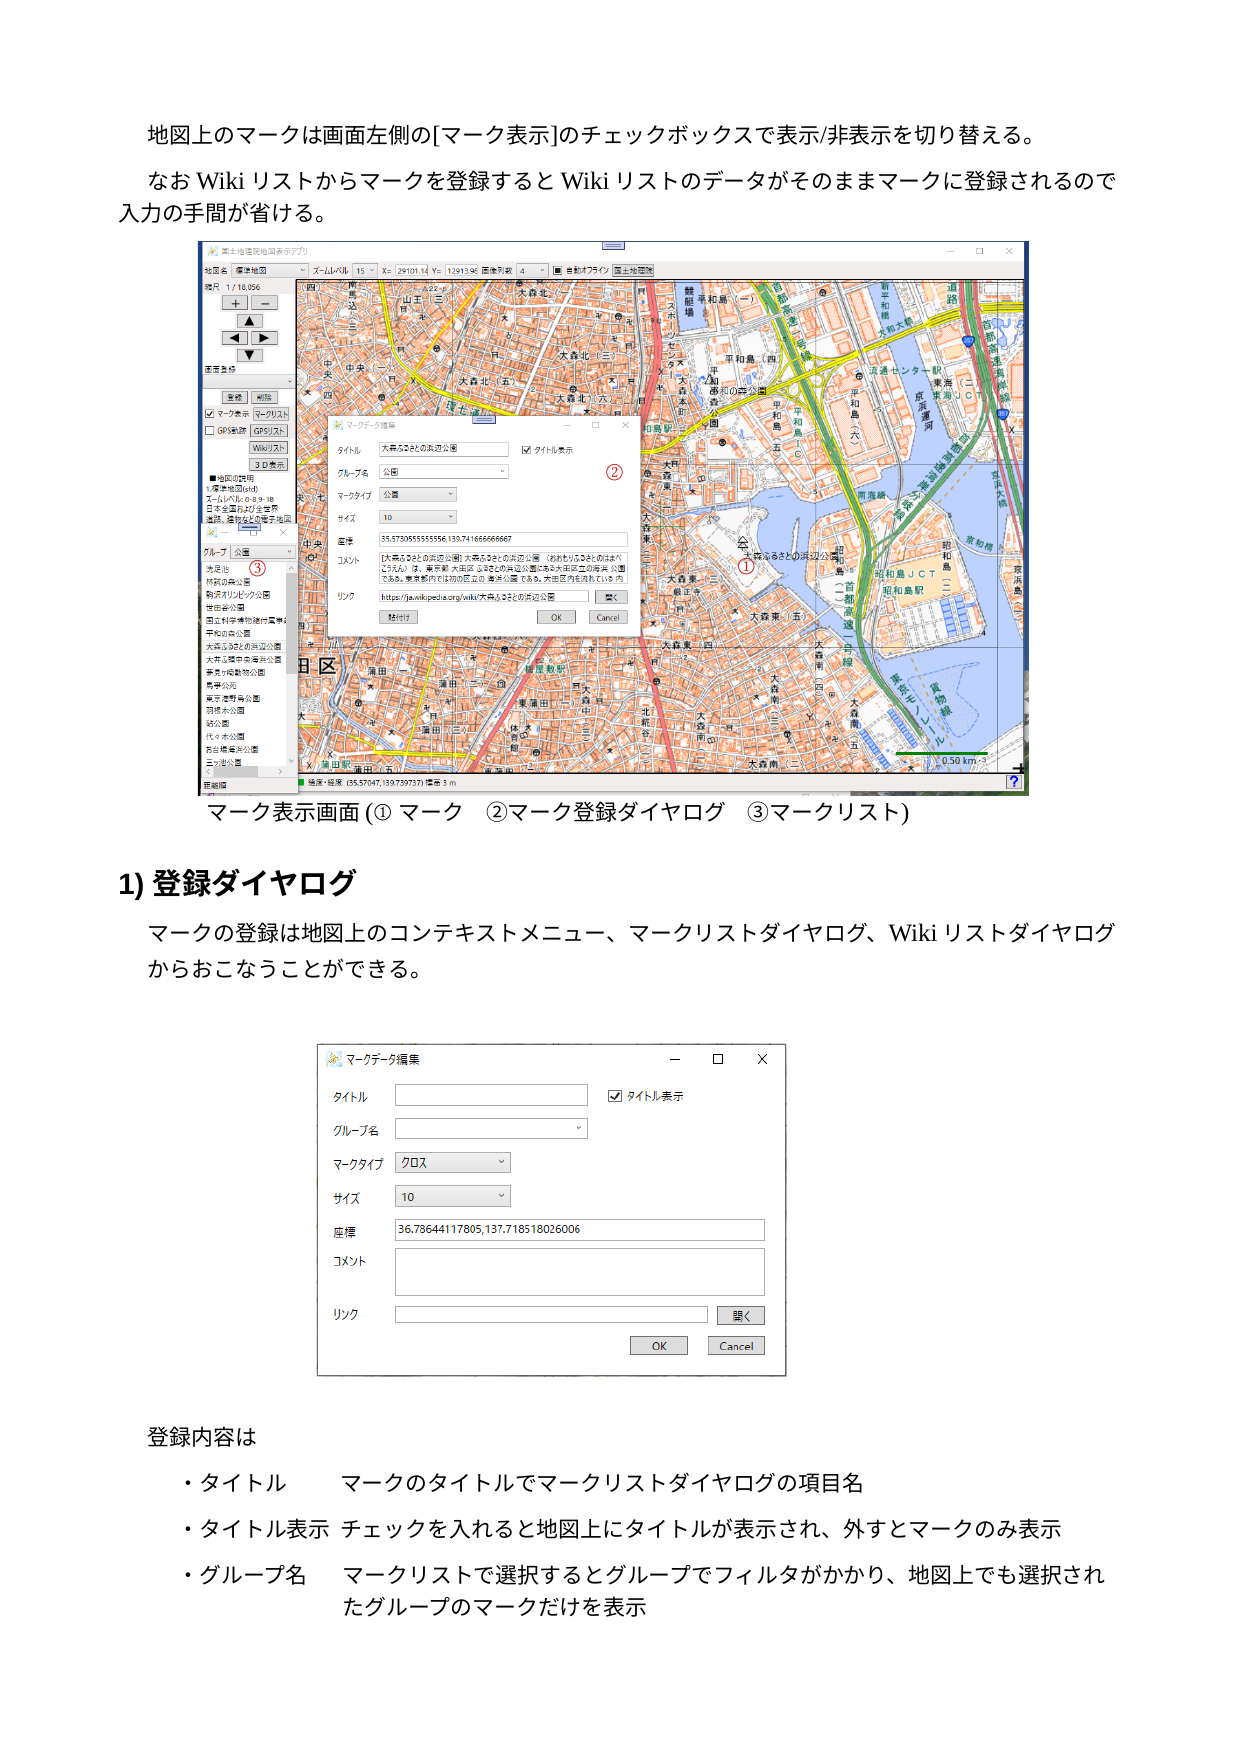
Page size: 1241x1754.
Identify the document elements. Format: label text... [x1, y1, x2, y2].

picture [197, 241, 1029, 796]
text ・タイトル マークのタイトルでマークリストダイヤログの項目名 [177, 1466, 1122, 1497]
text マーク表示画面 (① マーク ②マーク登録ダイヤログ ③マークリスト) [177, 242, 1122, 827]
subtitle 1) 登録ダイヤログ [118, 861, 1122, 903]
picture [316, 1043, 787, 1377]
text ・タイトル表示 チェックを入れると地図上にタイトルが表示され、外すとマークのみ表示 [177, 1512, 1122, 1544]
text マークの登録は地図上のコンテキストメニュー、マークリストダイヤログ、Wikiリストダイヤログからおこなうことができる。 [148, 916, 1122, 984]
text なおWikiリストからマークを登録するとWikiリストのデータがそのままマークに登録されるので入力の手間が省ける。 [118, 164, 1122, 228]
text 登録内容は [148, 1419, 1122, 1451]
text 地図上のマークは画面左側の[マーク表示]のチェックボックスで表示/非表示を切り替える。 [118, 118, 1122, 150]
text ・グループ名 マークリストで選択するとグループでフィルタがかかり、地図上でも選択されたグループのマークだけを表示 [177, 1558, 1122, 1622]
